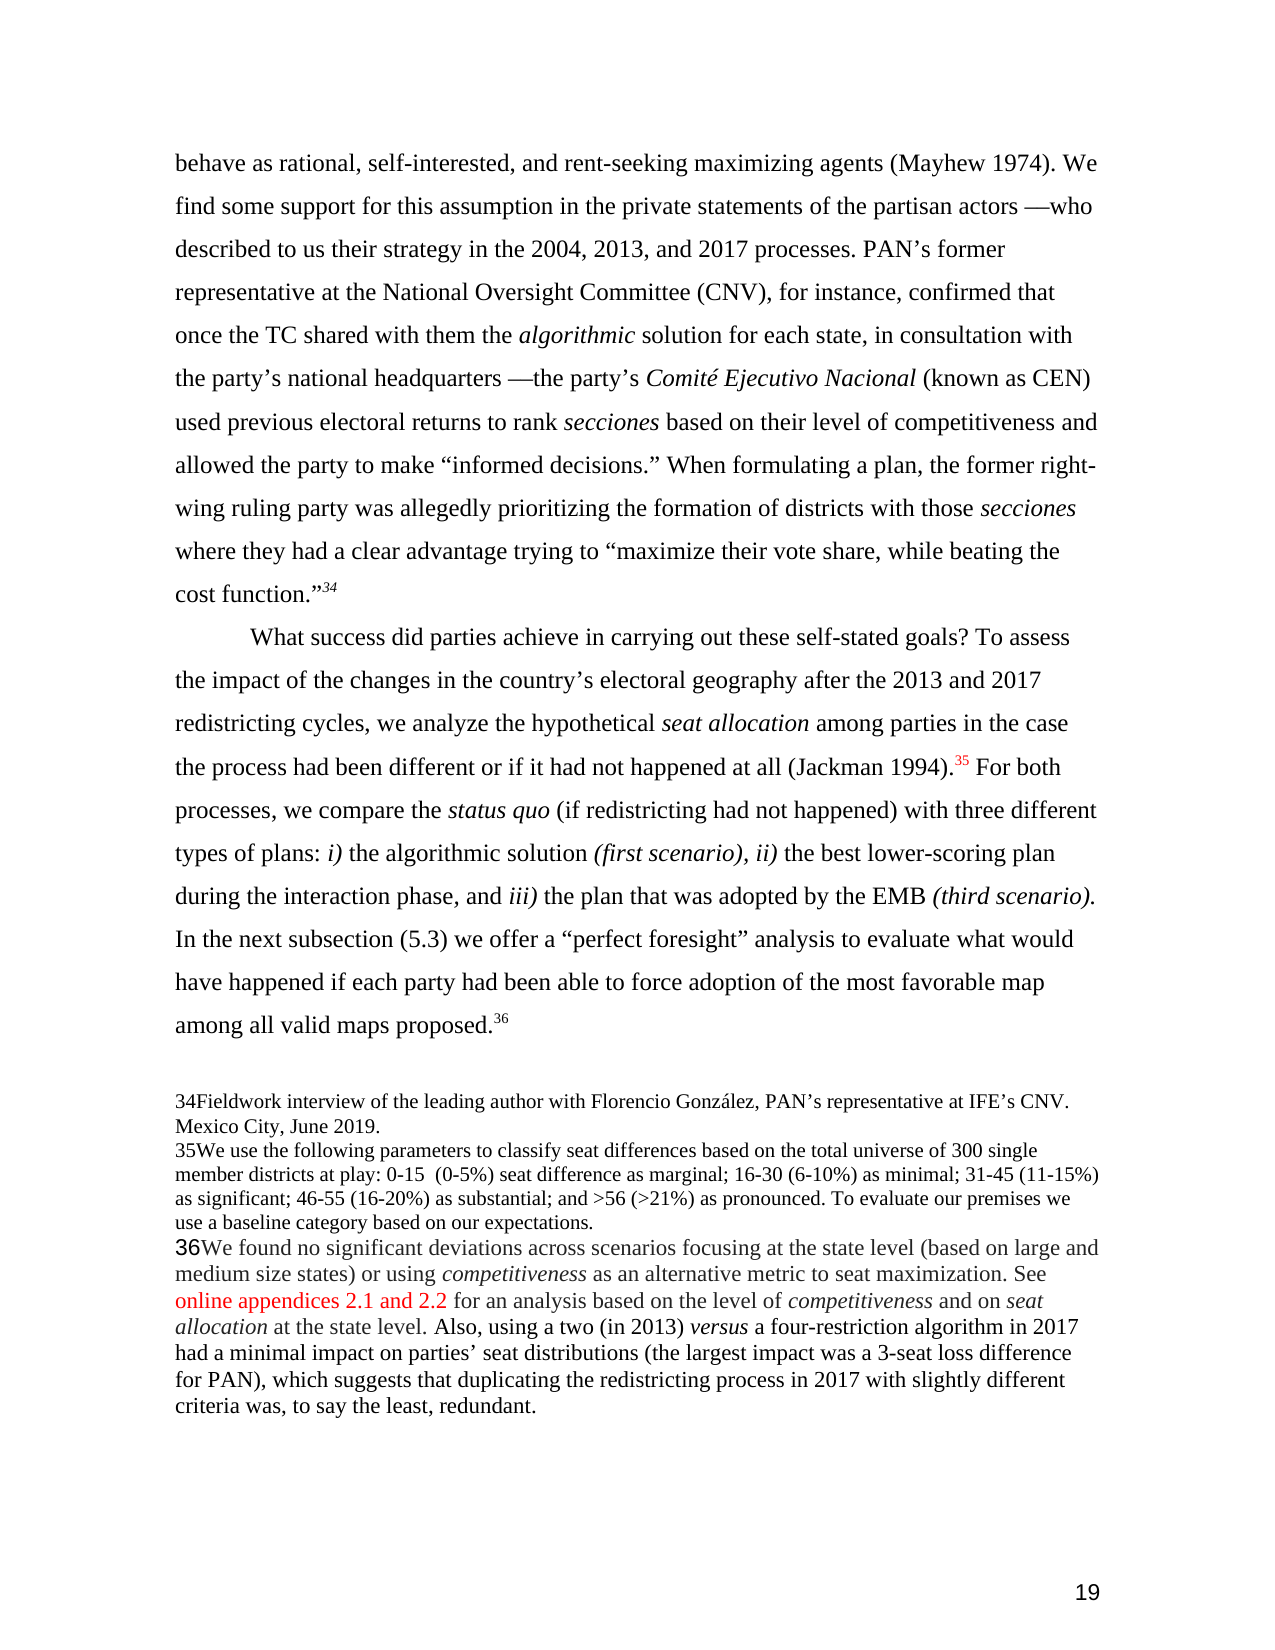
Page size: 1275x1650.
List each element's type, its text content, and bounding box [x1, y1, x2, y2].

text behave as rational, self-interested, and rent-seeking maximizing agents (Mayhew 1974). We find some support for this assumption in the private statements of the partisan actors ––who described to us their strategy in the 2004, 2013, and 2017 processes. PAN’s former representative at the National Oversight Committee (CNV), for instance, confirmed that once the TC shared with them the algorithmic solution for each state, in consultation with the party’s national headquarters ––the party’s Comité Ejecutivo Nacional (known as CEN) used previous electoral returns to rank secciones based on their level of competitiveness and allowed the party to make “informed decisions.” When formulating a plan, the former right-wing ruling party was allegedly prioritizing the formation of districts with those secciones where they had a clear advantage trying to “maximize their vote share, while beating the cost function.” [175, 148, 1100, 608]
text What success did parties achieve in carrying out these self-stated goals? To assess the impact of the changes in the country’s electoral geography after the 2013 and 2017 redistricting cycles, we analyze the hypothetical seat allocation among parties in the case the process had been different or if it had not happened at all (Jackman 1994). For both processes, we compare the status quo (if redistricting had not happened) with three different types of plans: i) the algorithmic solution (first scenario), ii) the best lower-scoring plan during the interaction phase, and iii) the plan that was adopted by the EMB (third scenario). In the next subsection (5.3) we offer a “perfect foresight” analysis to evaluate what would have happened if each party had been able to force adoption of the most favorable map among all valid maps proposed. [175, 622, 1100, 1039]
text Fieldwork interview of the leading author with Florencio González, PAN’s representative at IFE’s CNV. Mexico City, June 2019. [175, 1089, 1100, 1138]
text We found no significant deviations across scenarios focusing at the state level (based on large and medium size states) or using competitiveness as an alternative metric to seat maximization. See online appendices 2.1 and 2.2 for an analysis based on the level of competitiveness and on seat allocation at the state level. Also, using a two (in 2013) versus a four-restriction algorithm in 2017 had a minimal impact on parties’ seat distributions (the largest impact was a 3-seat loss difference for PAN), which suggests that duplicating the redistricting process in 2017 with slightly different criteria was, to say the least, redundant. [175, 1234, 1100, 1418]
text We use the following parameters to classify seat differences based on the total universe of 300 single member districts at play: 0-15 (0-5%) seat difference as marginal; 16-30 (6-10%) as minimal; 31-45 (11-15%) as significant; 46-55 (16-20%) as substantial; and >56 (>21%) as pronounced. To evaluate our premises we use a baseline category based on our expectations. [175, 1138, 1100, 1234]
